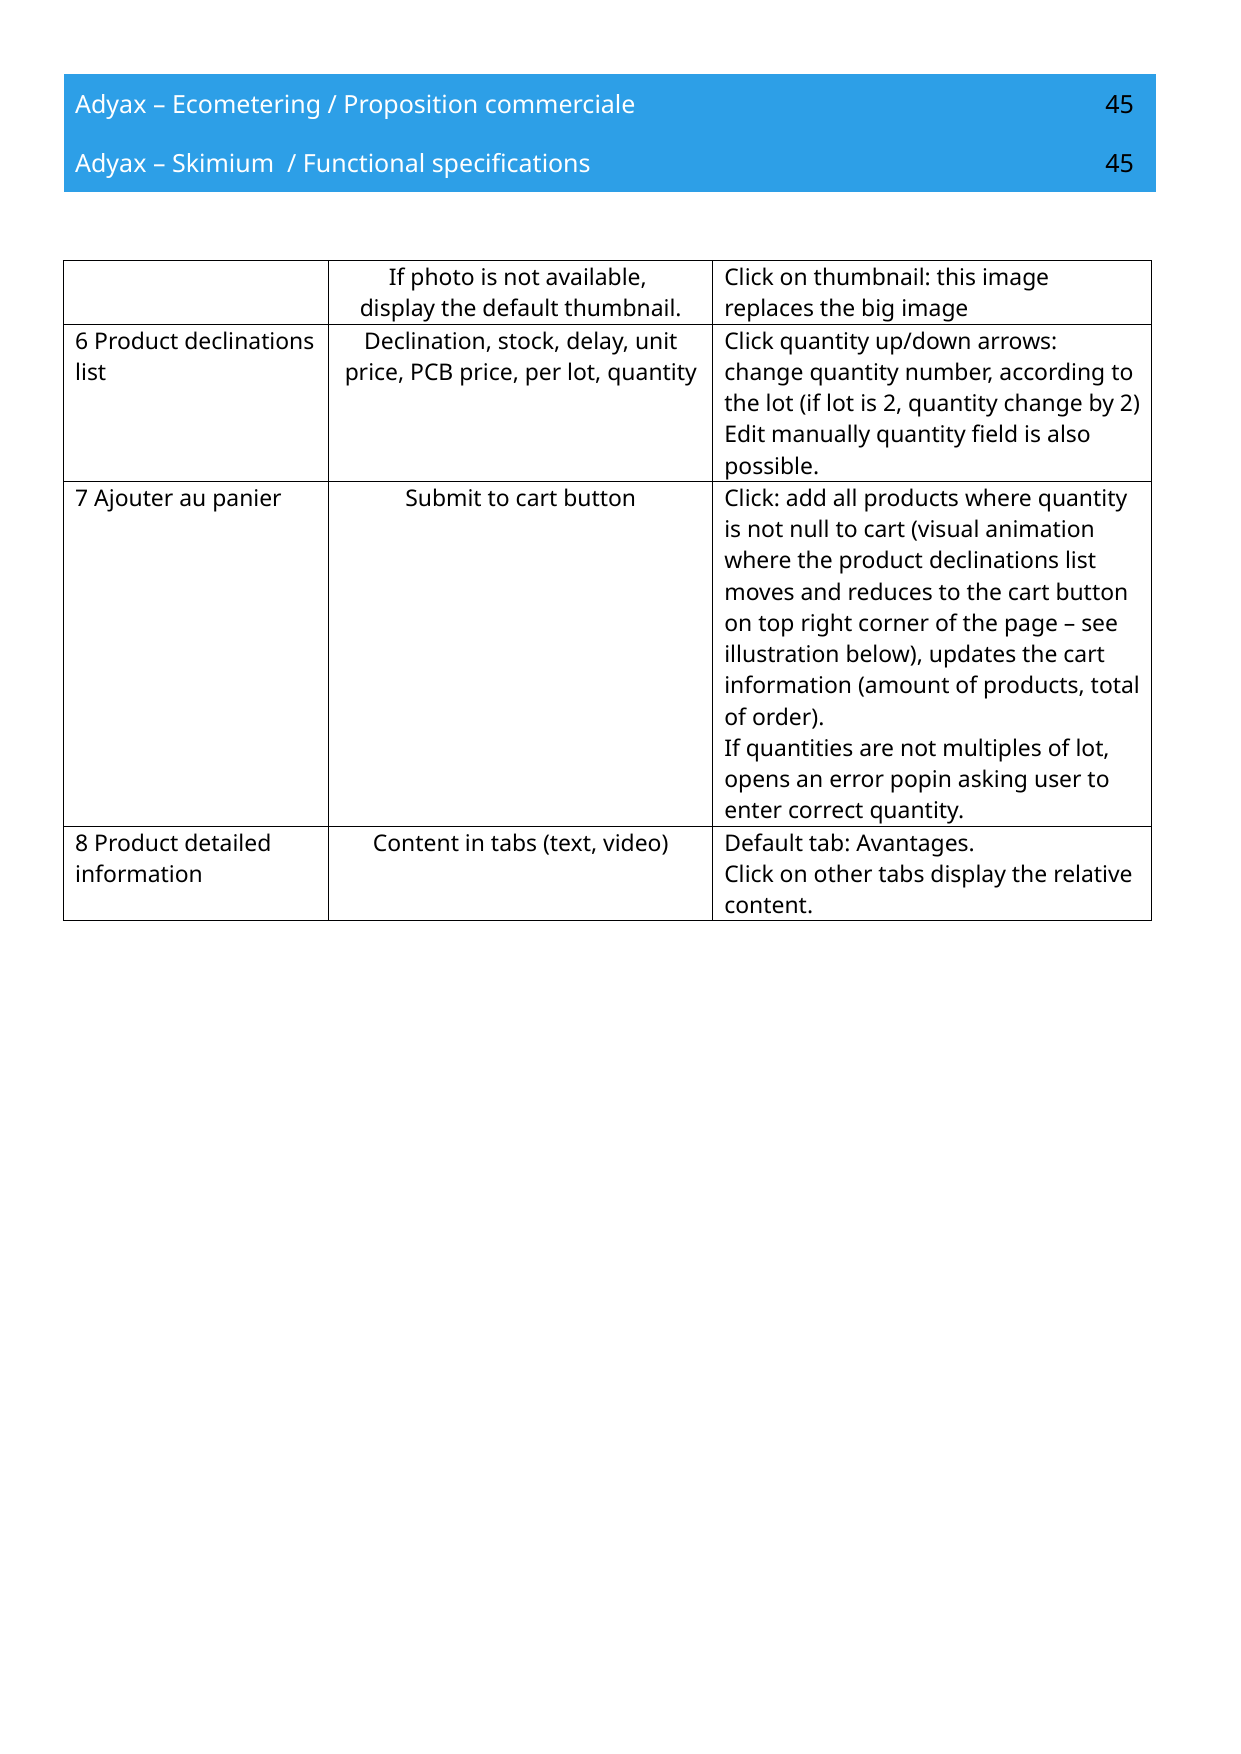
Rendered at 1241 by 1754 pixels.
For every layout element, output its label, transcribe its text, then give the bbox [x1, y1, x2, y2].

table_cell Content in tabs (text, video) [329, 827, 712, 920]
table_cell Submit to cart button [329, 482, 712, 826]
table_cell 6 Product declinations list [64, 325, 328, 481]
table_cell If photo is not available, display the default thumbnail. [329, 261, 712, 323]
table_cell [64, 261, 328, 323]
table_cell 7 Ajouter au panier [64, 482, 328, 826]
table_cell Click: add all products where quantity is not null to cart (visual animation where the product declinations list moves and reduces to the cart button on top right corner of the page – see illustration below), updates the cart information (amount of products, total of order). If quantities are not multiples of lot, opens an error popin asking user to enter correct quantity. [713, 482, 1151, 826]
table_cell Click on thumbnail: this image replaces the big image [713, 261, 1151, 323]
table_cell Click quantity up/down arrows: change quantity number, according to the lot (if lot is 2, quantity change by 2) Edit manually quantity field is also possible. [713, 325, 1151, 481]
table_cell 8 Product detailed information [64, 827, 328, 920]
table_cell Declination, stock, delay, unit price, PCB price, per lot, quantity [329, 325, 712, 481]
table_cell Default tab: Avantages. Click on other tabs display the relative content. [713, 827, 1151, 920]
